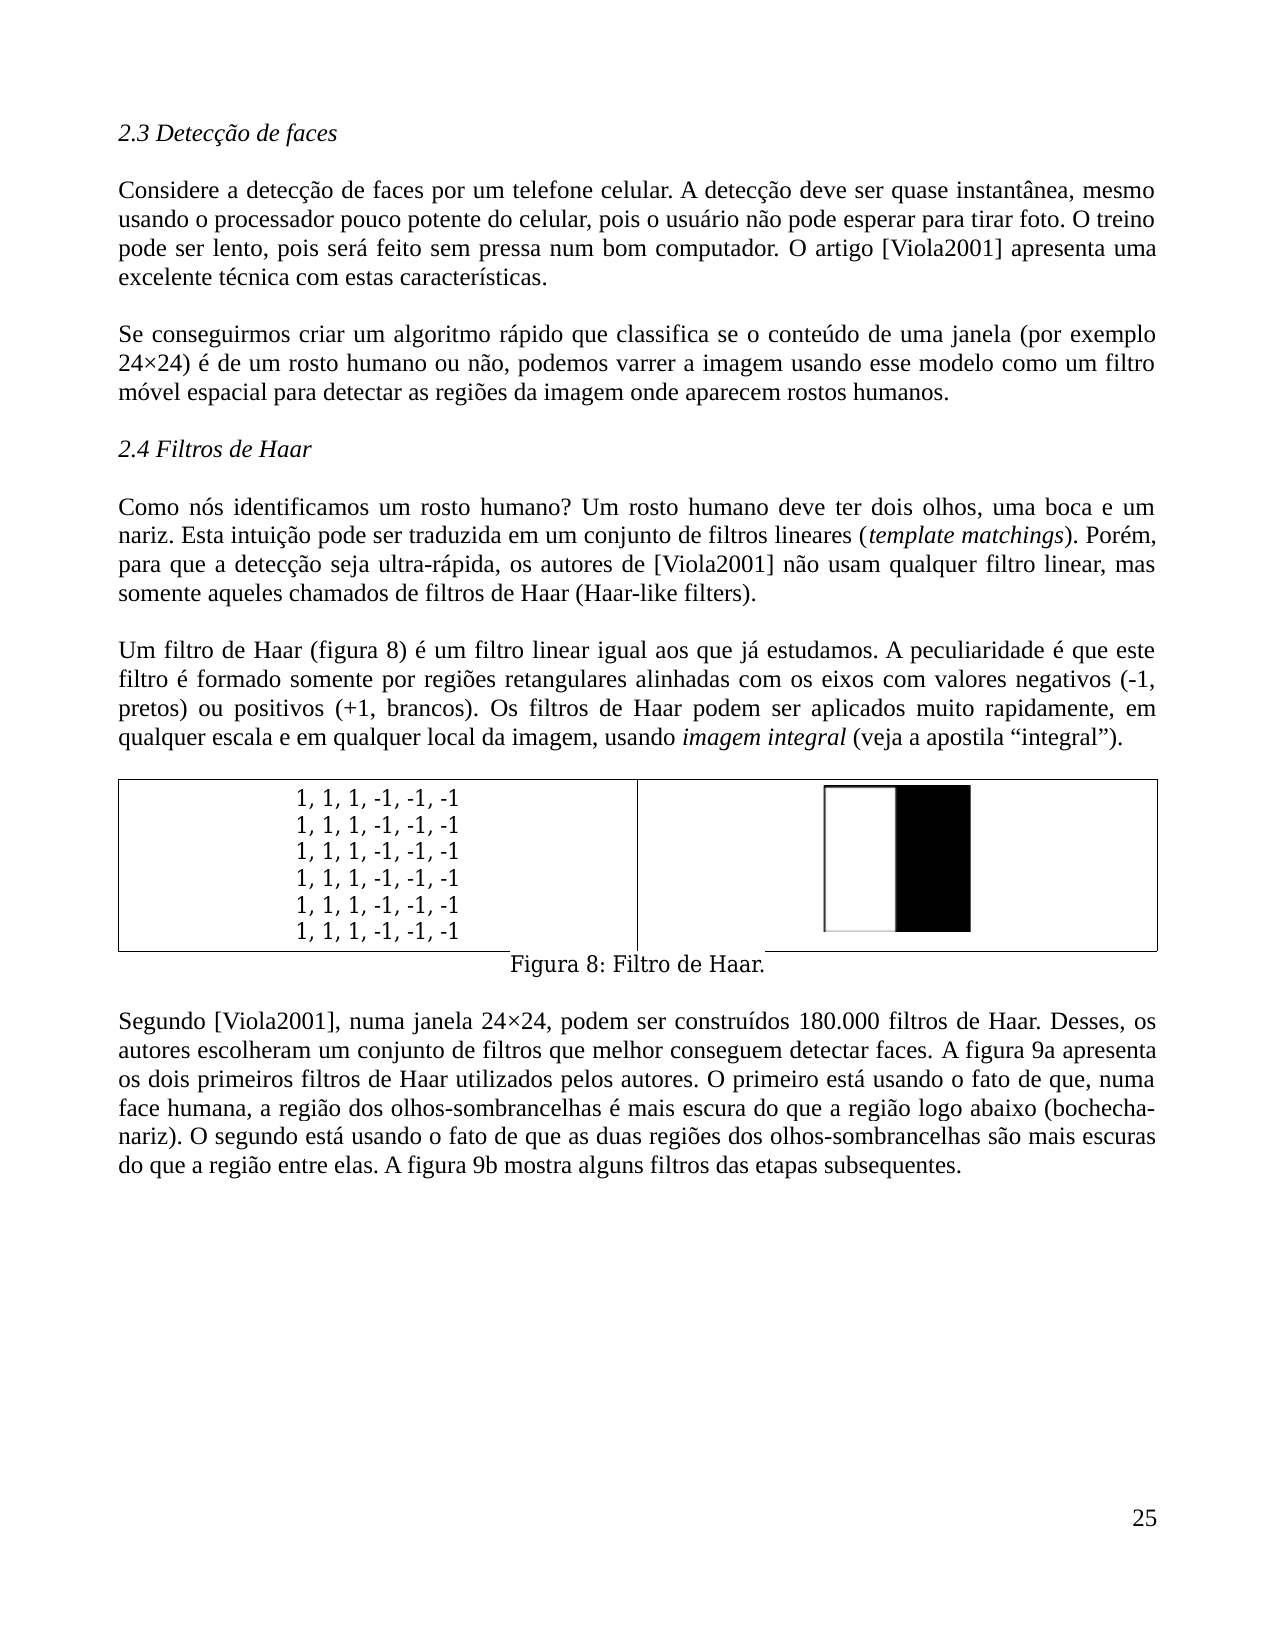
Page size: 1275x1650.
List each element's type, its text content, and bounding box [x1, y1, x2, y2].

text Se conseguirmos criar um algoritmo rápido que classifica se o conteúdo de uma janela (por exemplo 24×24) é de um rosto humano ou não, podemos varrer a imagem usando esse modelo como um filtro móvel espacial para detectar as regiões da imagem onde aparecem rostos humanos. [118, 319, 1157, 406]
text Figura 8: Filtro de Haar. [118, 952, 1157, 978]
picture [823, 785, 971, 932]
text Considere a detecção de faces por um telefone celular. A detecção deve ser quase instantânea, mesmo usando o processador pouco potente do celular, pois o usuário não pode esperar para tirar foto. O treino pode ser lento, pois será feito sem pressa num bom computador. O artigo [Viola2001] apresenta uma excelente técnica com estas características. [118, 176, 1157, 291]
text 2.3 Detecção de faces [118, 118, 1157, 147]
text Um filtro de Haar (figura 8) é um filtro linear igual aos que já estudamos. A peculiaridade é que este filtro é formado somente por regiões retangulares alinhadas com os eixos com valores negativos (-1, pretos) ou positivos (+1, brancos). Os filtros de Haar podem ser aplicados muito rapidamente, em qualquer escala e em qualquer local da imagem, usando imagem integral (veja a apostila “integral”). [118, 636, 1157, 751]
table_header 1, 1, 1, -1, -1, -1 1, 1, 1, -1, -1, -1 1, 1, 1, -1, -1, -1 1, 1, 1, -1, -1, -1 1, 1, 1, -1, -1, -1 1, 1, 1, -1, -1, -1 [119, 780, 637, 951]
table_header [638, 780, 1157, 951]
text Como nós identificamos um rosto humano? Um rosto humano deve ter dois olhos, uma boca e um nariz. Esta intuição pode ser traduzida em um conjunto de filtros lineares (template matchings). Porém, para que a detecção seja ultra-rápida, os autores de [Viola2001] não usam qualquer filtro linear, mas somente aqueles chamados de filtros de Haar (Haar-like filters). [118, 492, 1157, 607]
text Segundo [Viola2001], numa janela 24×24, podem ser construídos 180.000 filtros de Haar. Desses, os autores escolheram um conjunto de filtros que melhor conseguem detectar faces. A figura 9a apresenta os dois primeiros filtros de Haar utilizados pelos autores. O primeiro está usando o fato de que, numa face humana, a região dos olhos-sombrancelhas é mais escura do que a região logo abaixo (bochecha-nariz). O segundo está usando o fato de que as duas regiões dos olhos-sombrancelhas são mais escuras do que a região entre elas. A figura 9b mostra alguns filtros das etapas subsequentes. [118, 1006, 1157, 1179]
text 2.4 Filtros de Haar [118, 434, 1157, 463]
